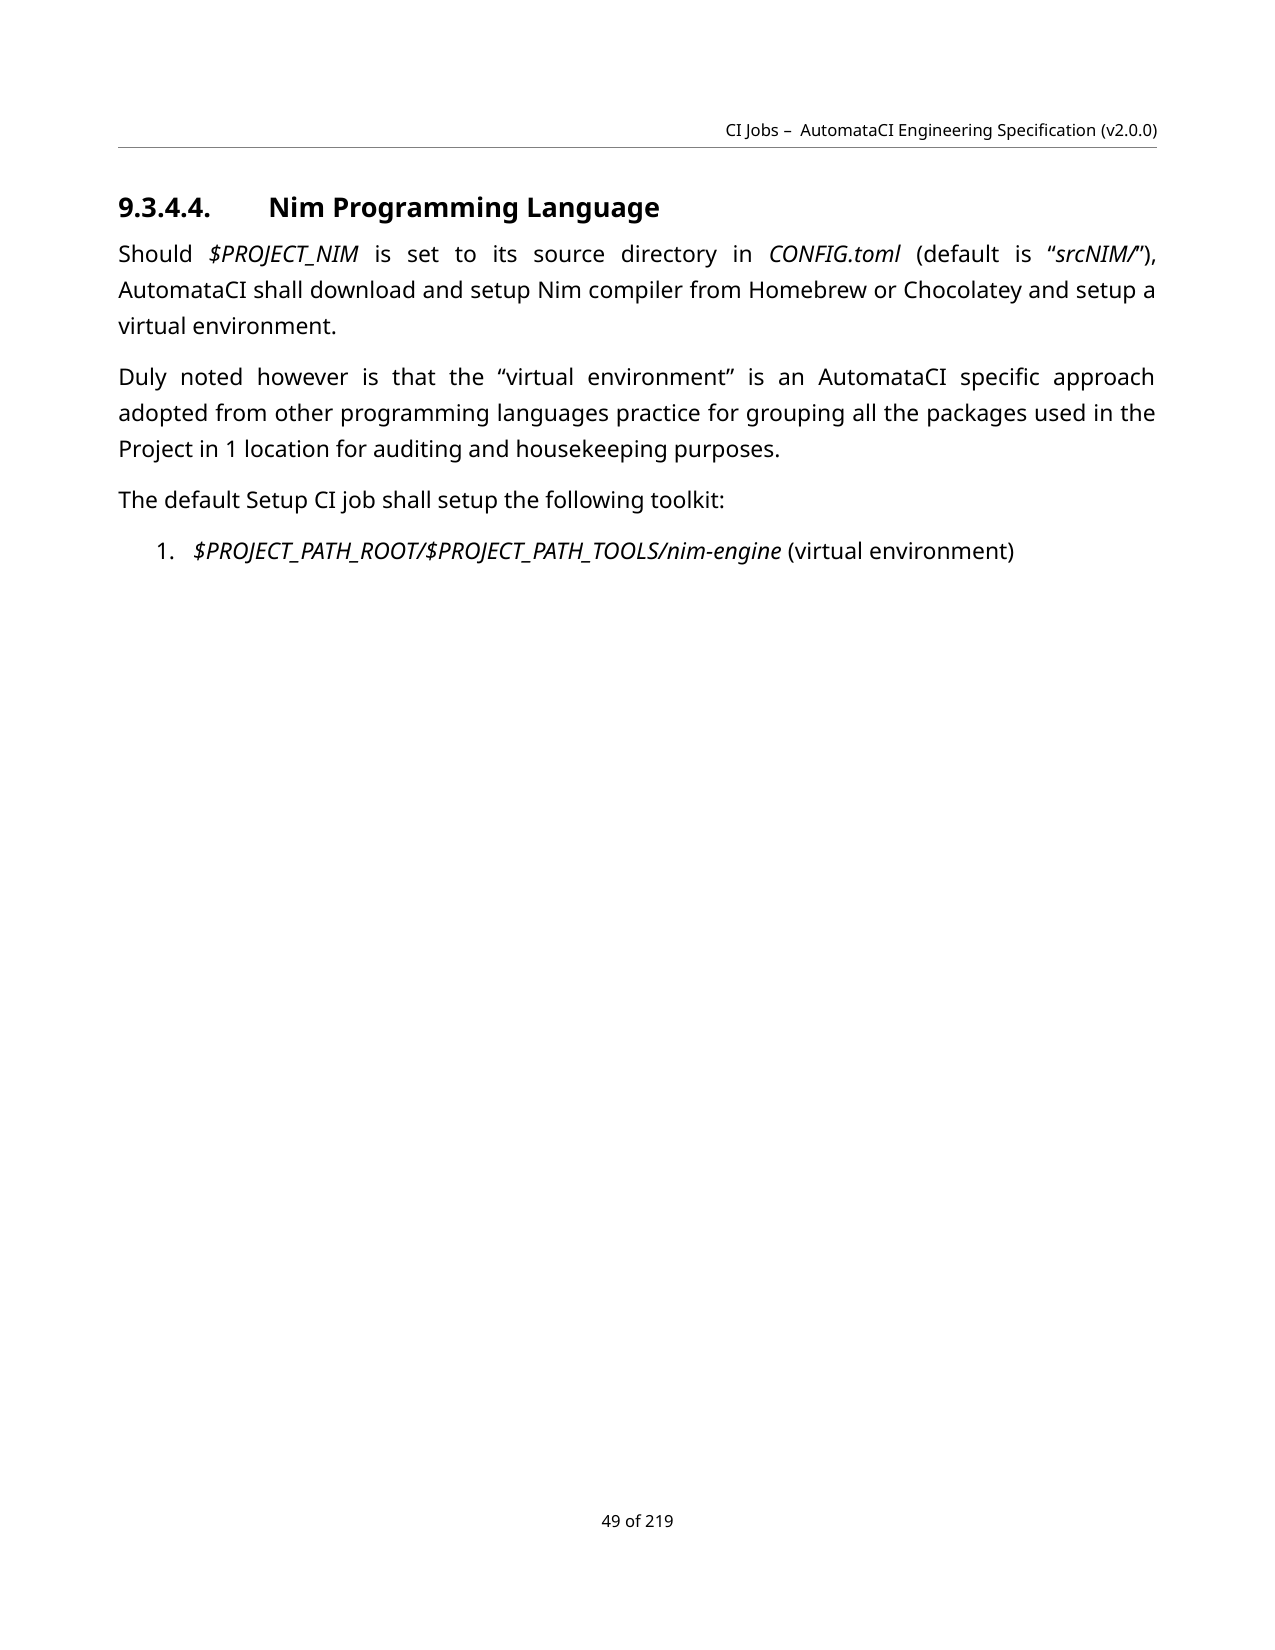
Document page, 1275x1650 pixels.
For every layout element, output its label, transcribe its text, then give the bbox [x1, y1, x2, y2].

text Should $PROJECT_NIM is set to its source directory in CONFIG.toml (default is “srcNIM/”), AutomataCI shall download and setup Nim compiler from Homebrew or Chocolatey and setup a virtual environment. [118, 238, 1157, 341]
subtitle Nim Programming Language [118, 189, 1157, 226]
text The default Setup CI job shall setup the following toolkit: [118, 484, 1157, 515]
text Duly noted however is that the “virtual environment” is an AutomataCI specific approach adopted from other programming languages practice for grouping all the packages used in the Project in 1 location for auditing and housekeeping purposes. [118, 361, 1157, 464]
list $PROJECT_PATH_ROOT/$PROJECT_PATH_TOOLS/nim-engine (virtual environment) [156, 535, 1157, 566]
